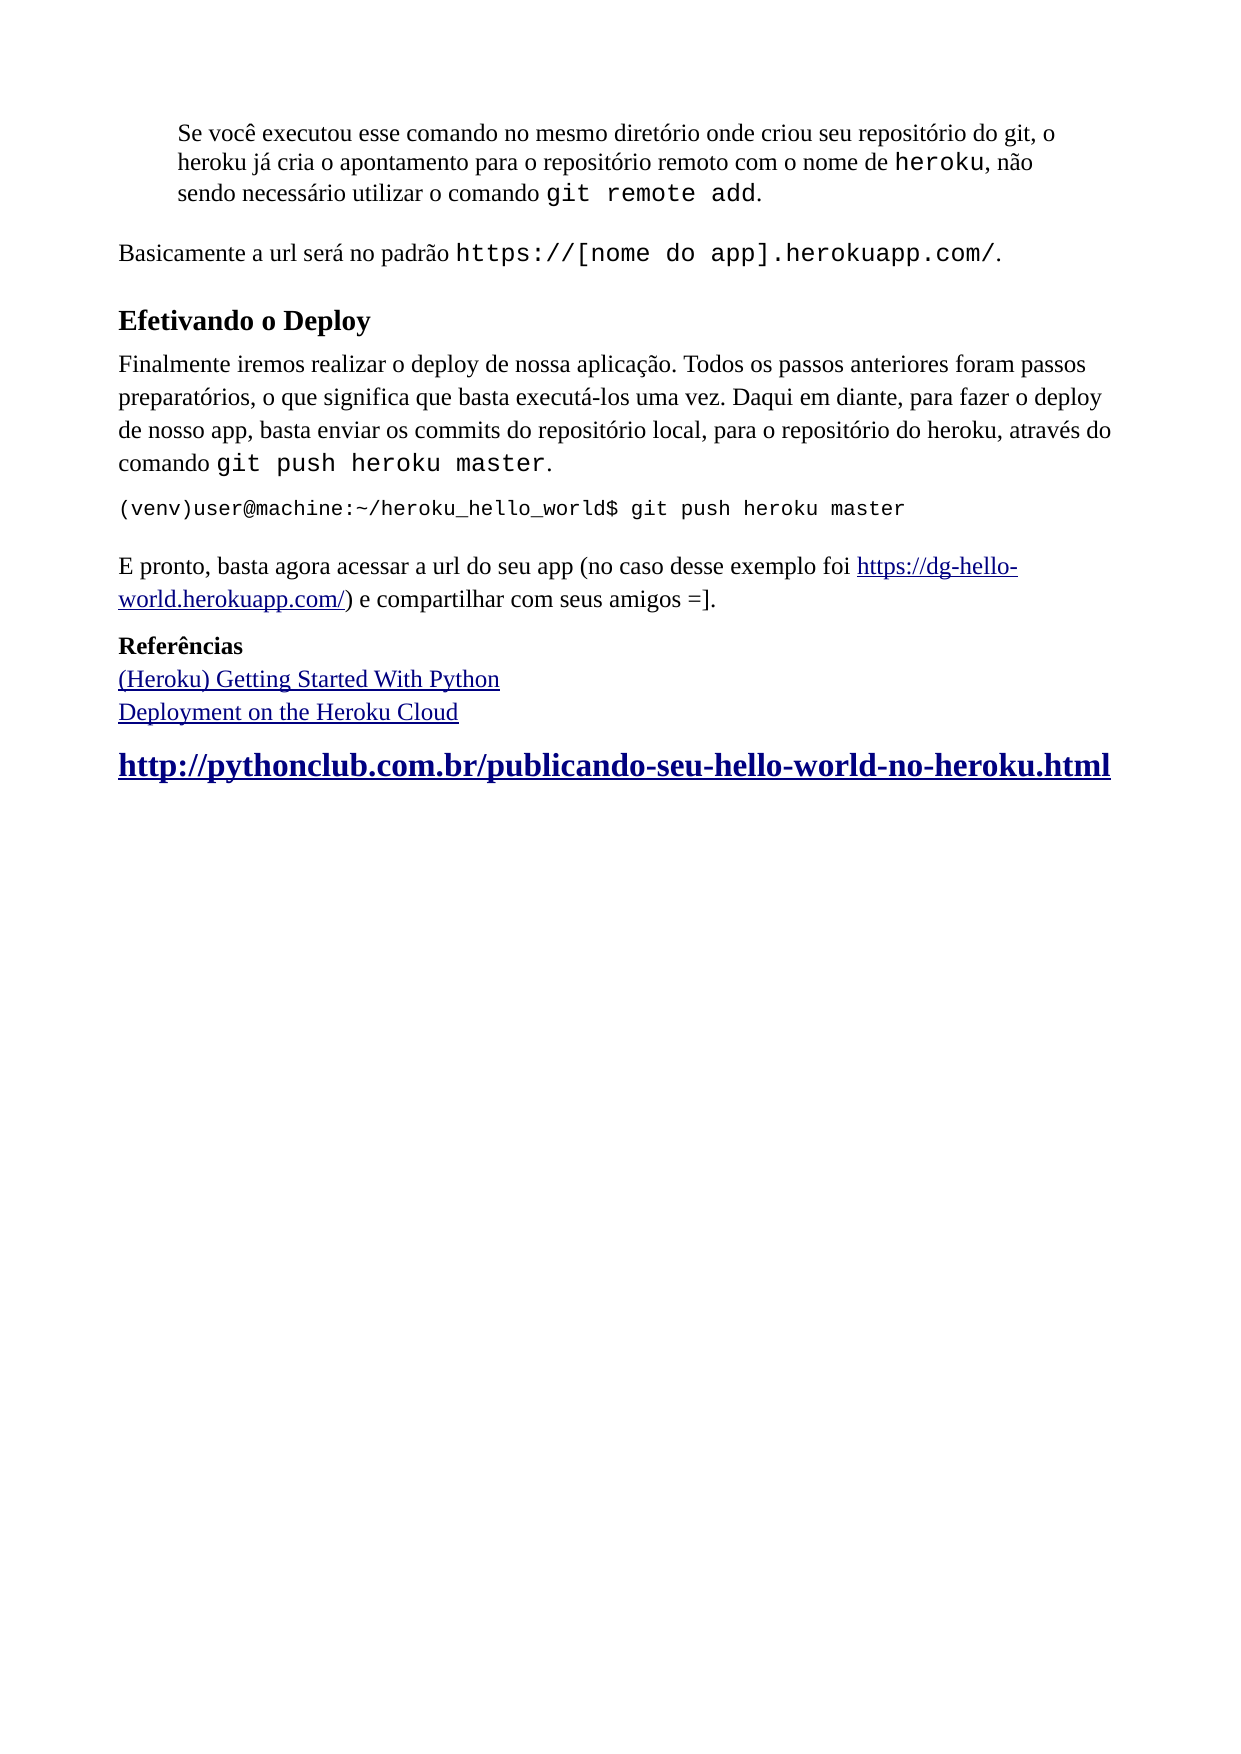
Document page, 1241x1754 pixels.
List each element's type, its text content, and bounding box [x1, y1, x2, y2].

text E pronto, basta agora acessar a url do seu app (no caso desse exemplo foi https://dg-hello-world.herokuapp.com/) e compartilhar com seus amigos =]. [118, 551, 1122, 613]
text Finalmente iremos realizar o deploy de nossa aplicação. Todos os passos anteriores foram passos preparatórios, o que significa que basta executá-los uma vez. Daqui em diante, para fazer o deploy de nosso app, basta enviar os commits do repositório local, para o repositório do heroku, através do comando git push heroku master. [118, 349, 1122, 478]
text http://pythonclub.com.br/publicando-seu-hello-world-no-heroku.html [118, 745, 1122, 783]
subtitle Efetivando o Deploy [118, 303, 1122, 336]
text Basicamente a url será no padrão https://[nome do app].herokuapp.com/. [118, 238, 1122, 269]
text Se você executou esse comando no mesmo diretório onde criou seu repositório do git, o heroku já cria o apontamento para o repositório remoto com o nome de heroku, não sendo necessário utilizar o comando git remote add. [177, 118, 1063, 208]
text (venv)user@machine:~/heroku_hello_world$ git push heroku master [118, 498, 1122, 521]
text Referências (Heroku) Getting Started With Python Deployment on the Heroku Cloud [118, 631, 1122, 726]
